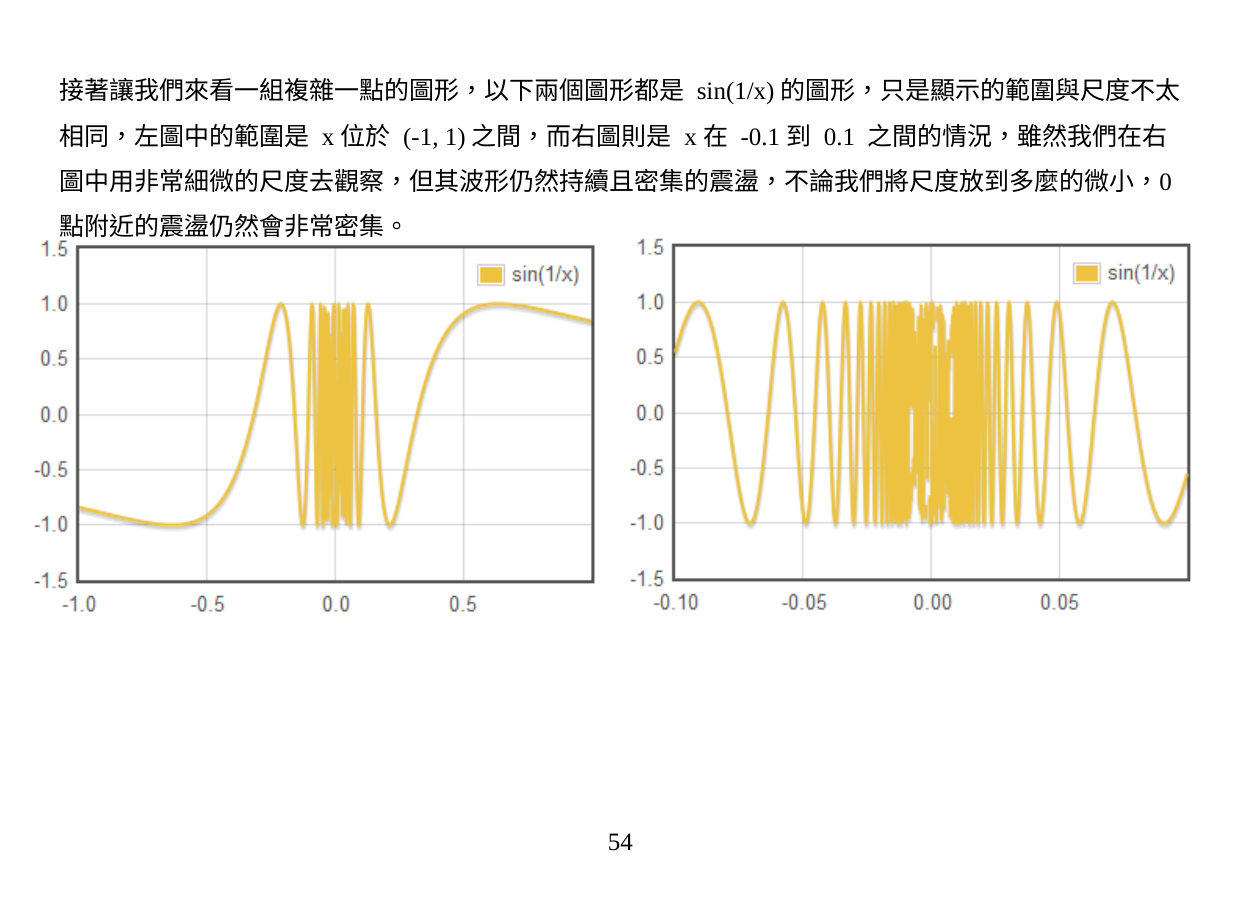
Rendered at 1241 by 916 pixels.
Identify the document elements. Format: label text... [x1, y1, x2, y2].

picture [34, 233, 600, 618]
picture [630, 233, 1199, 613]
text 接著讓我們來看一組複雜一點的圖形，以下兩個圖形都是 sin(1/x) 的圖形，只是顯示的範圍與尺度不太相同，左圖中的範圍是 x 位於 (-1, 1) 之間，而右圖則是 x 在 -0.1 到 0.1 之間的情況，雖然我們在右圖中用非常細微的尺度去觀察，但其波形仍然持續且密集的震盪，不論我們將尺度放到多麼的微小，0 點附近的震盪仍然會非常密集。 [59, 71, 1181, 243]
